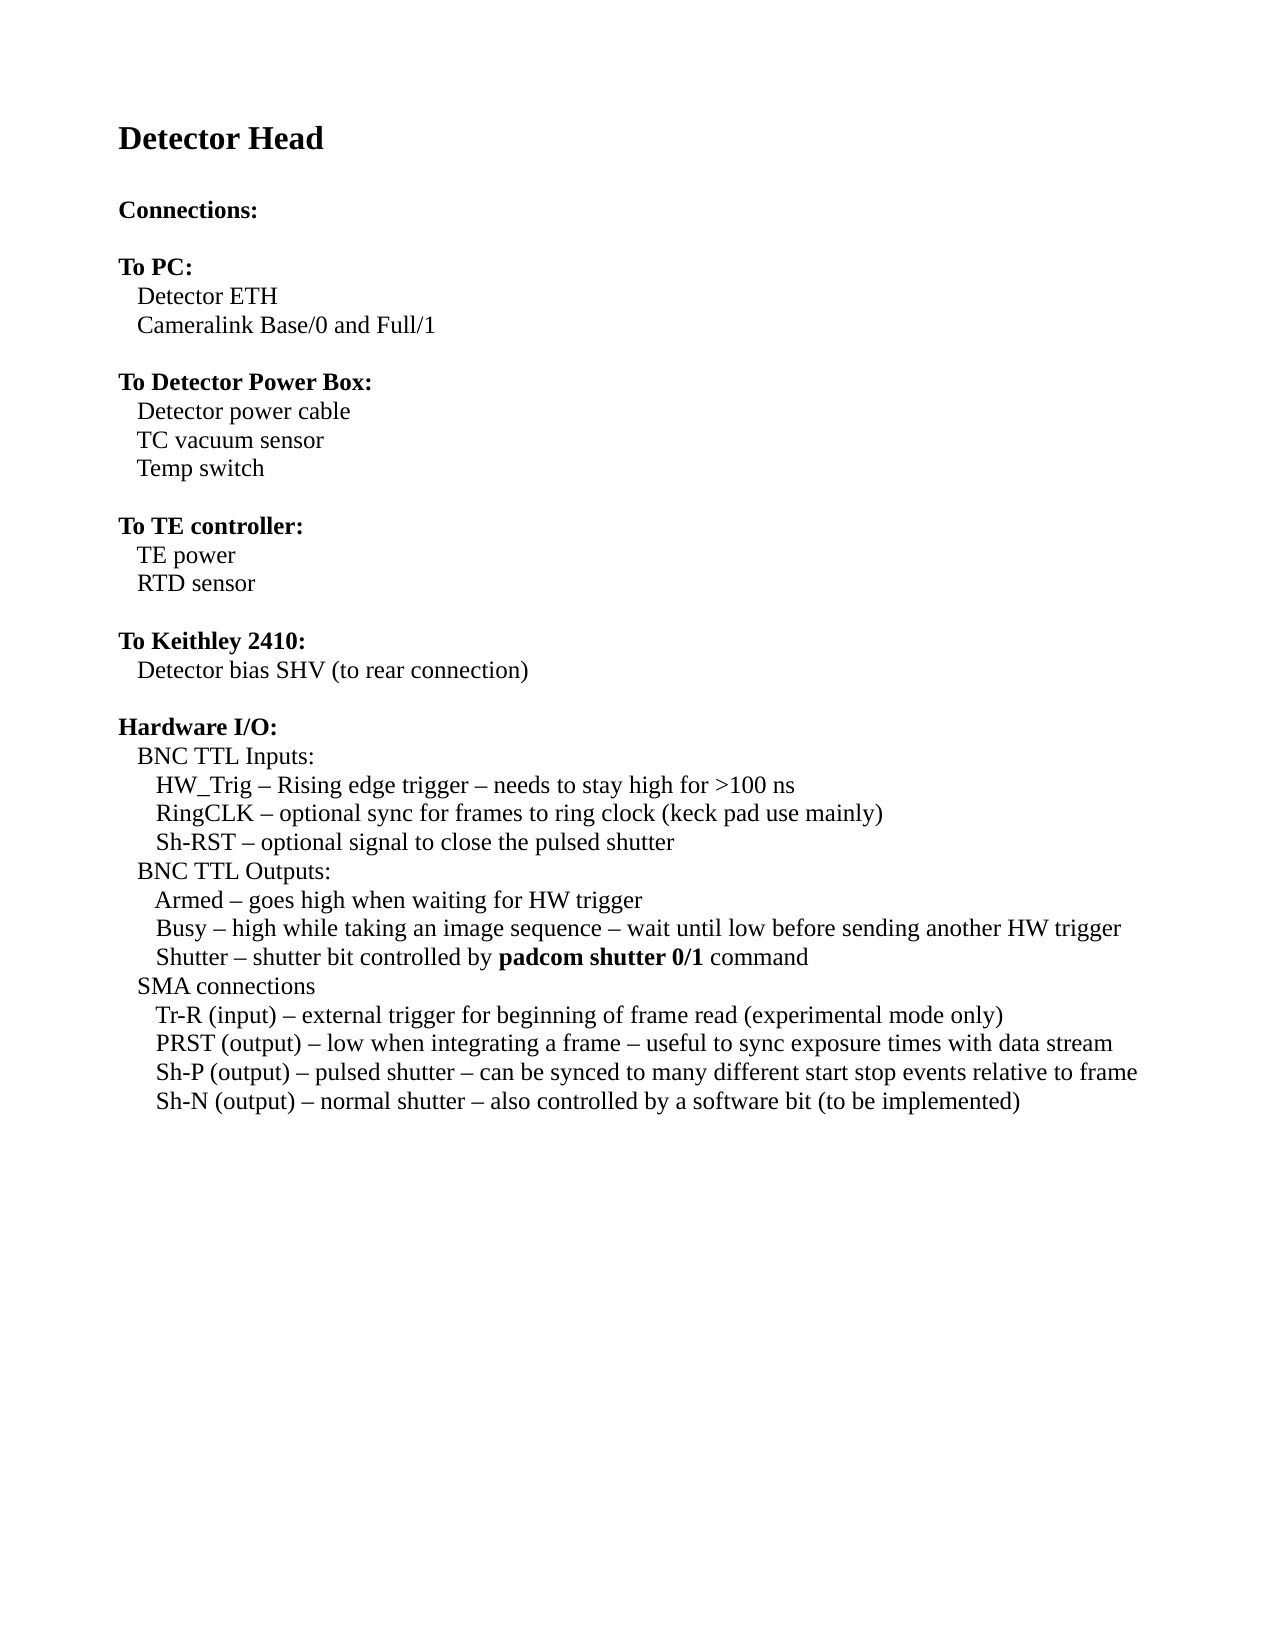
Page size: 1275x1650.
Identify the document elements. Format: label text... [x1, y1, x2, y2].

text Detector Head [118, 118, 1157, 156]
text TE power [118, 540, 1157, 568]
text To Keithley 2410: [118, 626, 1157, 655]
text Detector ETH [118, 281, 1157, 310]
text HW_Trig – Rising edge trigger – needs to stay high for >100 ns [118, 770, 1157, 798]
text PRST (output) – low when integrating a frame – useful to sync exposure times with data stream [118, 1028, 1157, 1057]
text Detector bias SHV (to rear connection) [118, 655, 1157, 683]
text Armed – goes high when waiting for HW trigger [118, 885, 1157, 913]
text Hardware I/O: [118, 712, 1157, 741]
text Sh-N (output) – normal shutter – also controlled by a software bit (to be implemented) [118, 1086, 1157, 1115]
text To TE controller: [118, 511, 1157, 540]
text Busy – high while taking an image sequence – wait until low before sending another HW trigger [118, 913, 1157, 942]
text Shutter – shutter bit controlled by padcom shutter 0/1 command [118, 942, 1157, 971]
text To PC: [118, 252, 1157, 281]
text RingCLK – optional sync for frames to ring clock (keck pad use mainly) [118, 798, 1157, 827]
text Cameralink Base/0 and Full/1 [118, 310, 1157, 338]
text RTD sensor [118, 568, 1157, 597]
text BNC TTL Inputs: [118, 741, 1157, 770]
text SMA connections [118, 971, 1157, 1000]
text To Detector Power Box: [118, 367, 1157, 396]
text TC vacuum sensor [118, 425, 1157, 453]
text Sh-P (output) – pulsed shutter – can be synced to many different start stop events relative to frame [118, 1057, 1157, 1086]
text Temp switch [118, 453, 1157, 482]
text Sh-RST – optional signal to close the pulsed shutter [118, 827, 1157, 856]
text Tr-R (input) – external trigger for beginning of frame read (experimental mode only) [118, 1000, 1157, 1028]
text BNC TTL Outputs: [118, 856, 1157, 885]
text Detector power cable [118, 396, 1157, 425]
text Connections: [118, 195, 1157, 223]
